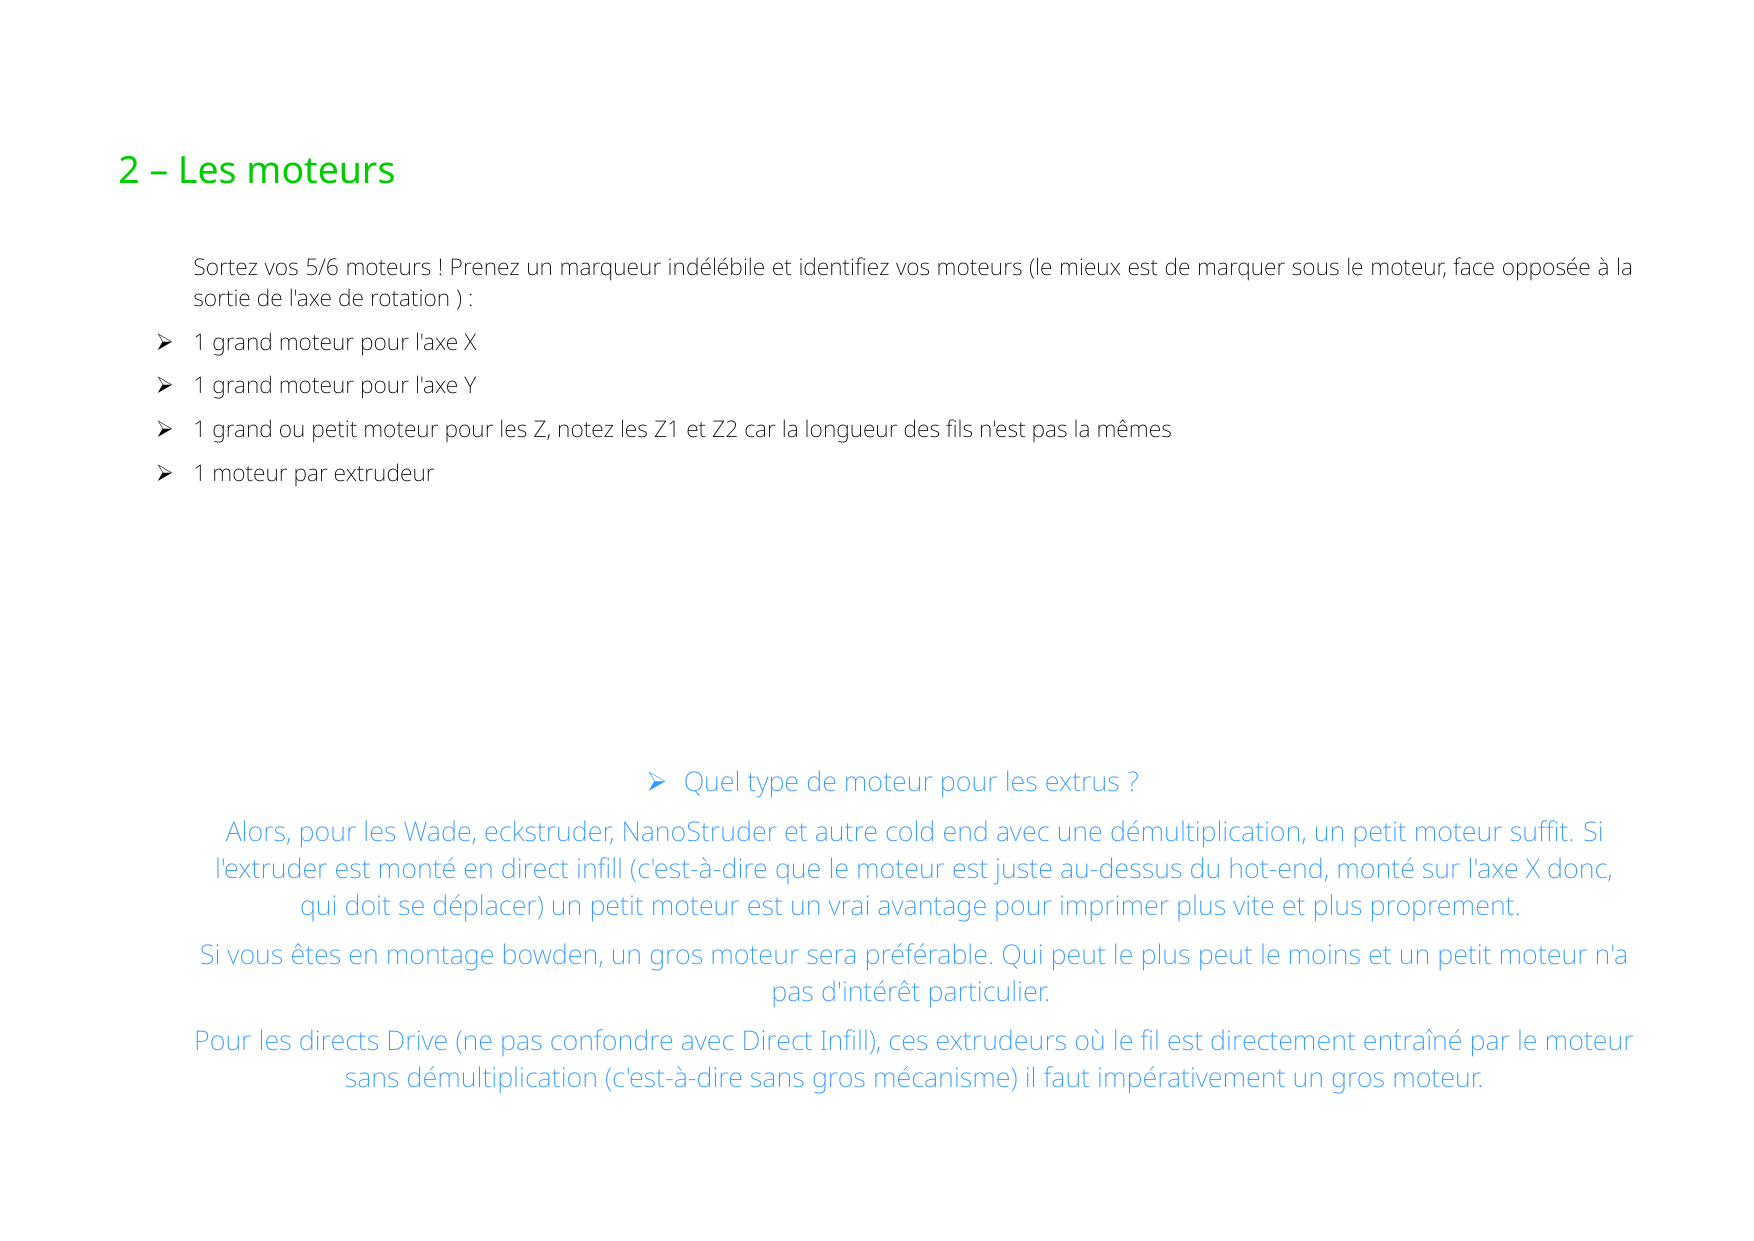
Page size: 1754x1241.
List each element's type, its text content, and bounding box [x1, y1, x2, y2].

subtitle 2 – Les moteurs [118, 143, 1636, 194]
list 1 moteur par extrudeur [156, 457, 1636, 488]
list Sortez vos 5/6 moteurs ! Prenez un marqueur indélébile et identifiez vos moteurs (le mieux est de marquer sous le moteur, face opposée à la sortie de l'axe de rotation ) : [156, 250, 1636, 313]
list Alors, pour les Wade, eckstruder, NanoStruder et autre cold end avec une démultiplication, un petit moteur suffit. Si l'extruder est monté en direct infill (c'est-à-dire que le moteur est juste au-dessus du hot-end, monté sur l'axe X donc, qui doit se déplacer) un petit moteur est un vrai avantage pour imprimer plus vite et plus proprement. [156, 812, 1636, 923]
list Si vous êtes en montage bowden, un gros moteur sera préférable. Qui peut le plus peut le moins et un petit moteur n'a pas d'intérêt particulier. [156, 935, 1636, 1009]
list Pour les directs Drive (ne pas confondre avec Direct Infill), ces extrudeurs où le fil est directement entraîné par le moteur sans démultiplication (c'est-à-dire sans gros mécanisme) il faut impérativement un gros moteur. [156, 1022, 1636, 1095]
list 1 grand moteur pour l'axe Y [156, 369, 1636, 400]
list 1 grand ou petit moteur pour les Z, notez les Z1 et Z2 car la longueur des fils n'est pas la mêmes [156, 413, 1636, 444]
list 1 grand moteur pour l'axe X [156, 325, 1636, 357]
list Quel type de moteur pour les extrus ? [156, 763, 1636, 800]
